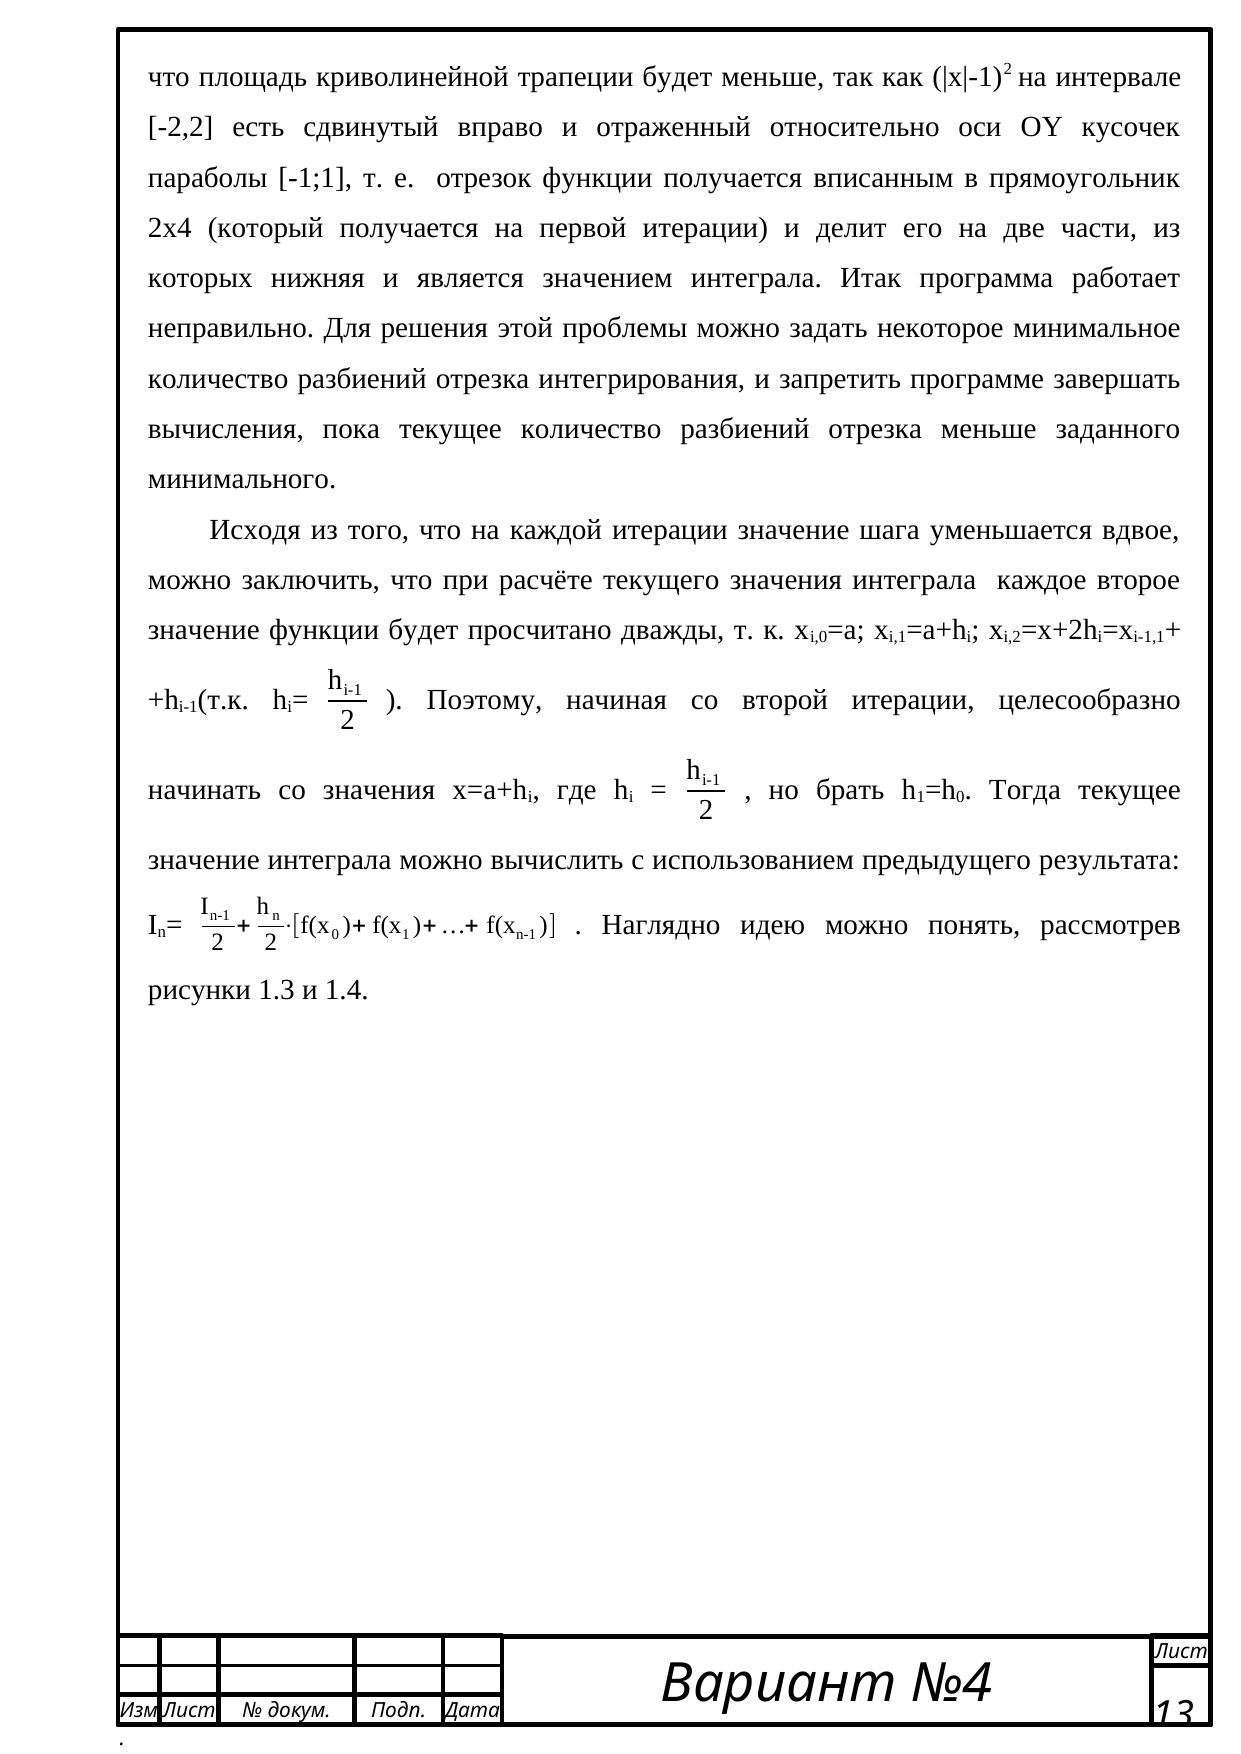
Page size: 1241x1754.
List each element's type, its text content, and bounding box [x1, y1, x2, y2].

text Исходя из того, что на каждой итерации значение шага уменьшается вдвое, можно заключить, что при расчёте текущего значения интеграла каждое второе значение функции будет просчитано дважды, т. к. xi,0=a; xi,1=a+hi; xi,2=x+2hi=xi-1,1+ +hi-1(т.к. hi=). Поэтому, начиная со второй итерации, целесообразно начинать со значения x=a+hi, где hi =, но брать h1=h0. Тогда текущее значение интеграла можно вычислить с использованием предыдущего результата: In=. Наглядно идею можно понять, рассмотрев рисунки 1.3 и 1.4. [148, 512, 1181, 1006]
text что площадь криволинейной трапеции будет меньше, так как (|х|-1)2 на интервале [-2,2] есть сдвинутый вправо и отраженный относительно оси OY кусочек параболы [-1;1], т. е. отрезок функции получается вписанным в прямоугольник 2х4 (который получается на первой итерации) и делит его на две части, из которых нижняя и является значением интеграла. Итак программа работает неправильно. Для решения этой проблемы можно задать некоторое минимальное количество разбиений отрезка интегрирования, и запретить программе завершать вычисления, пока текущее количество разбиений отрезка меньше заданного минимального. [148, 59, 1181, 495]
